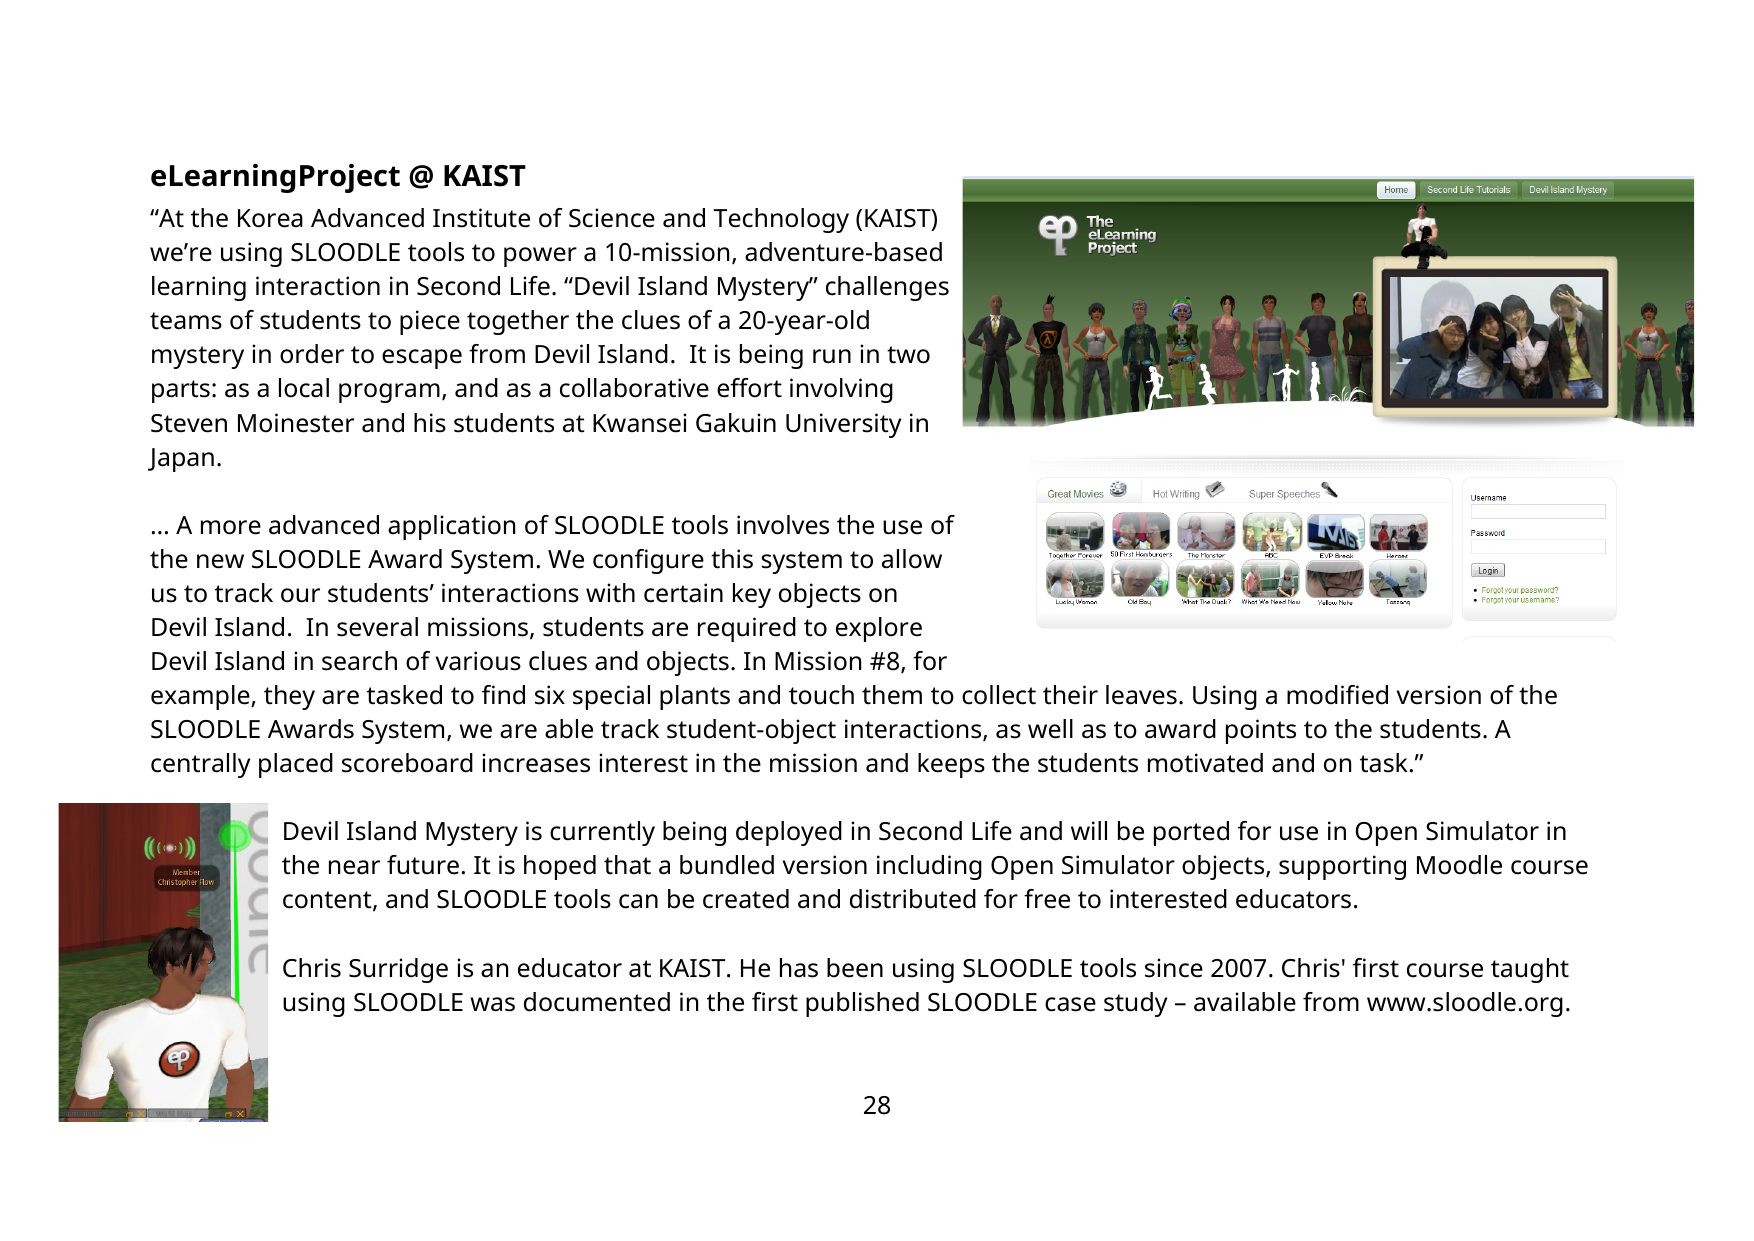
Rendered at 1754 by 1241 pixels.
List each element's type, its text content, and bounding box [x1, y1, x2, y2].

text Devil Island Mystery is currently being deployed in Second Life and will be ported for use in Open Simulator in the near future. It is hoped that a bundled version including Open Simulator objects, supporting Moodle course content, and SLOODLE tools can be created and distributed for free to interested educators. Chris Surridge is an educator at KAIST. He has been using SLOODLE tools since 2007. Chris' first course taught using SLOODLE was documented in the first published SLOODLE case study – available from www.sloodle.org. [270, 814, 1604, 1052]
text … A more advanced application of SLOODLE tools involves the use of the new SLOODLE Award System. We configure this system to allow us to track our students’ interactions with certain key objects on Devil Island. In several missions, students are required to explore Devil Island in search of various clues and objects. In Mission #8, for example, they are tasked to find six special plants and touch them to collect their leaves. Using a modified version of the SLOODLE Awards System, we are able track student-object interactions, as well as to award points to the students. A centrally placed scoreboard increases interest in the mission and keeps the students motivated and on task.” [150, 507, 1604, 780]
picture [58, 803, 269, 1122]
text “At the Korea Advanced Institute of Science and Technology (KAIST) we’re using SLOODLE tools to power a 10-mission, adventure-based learning interaction in Second Life. “Devil Island Mystery” challenges teams of students to piece together the clues of a 20-year-old mystery in order to escape from Devil Island. It is being run in two parts: as a local program, and as a collaborative effort involving Steven Moinester and his students at Kwansei Gakuin University in Japan. [150, 201, 961, 473]
picture [962, 176, 1695, 641]
subtitle eLearningProject @ KAIST [150, 155, 1604, 194]
